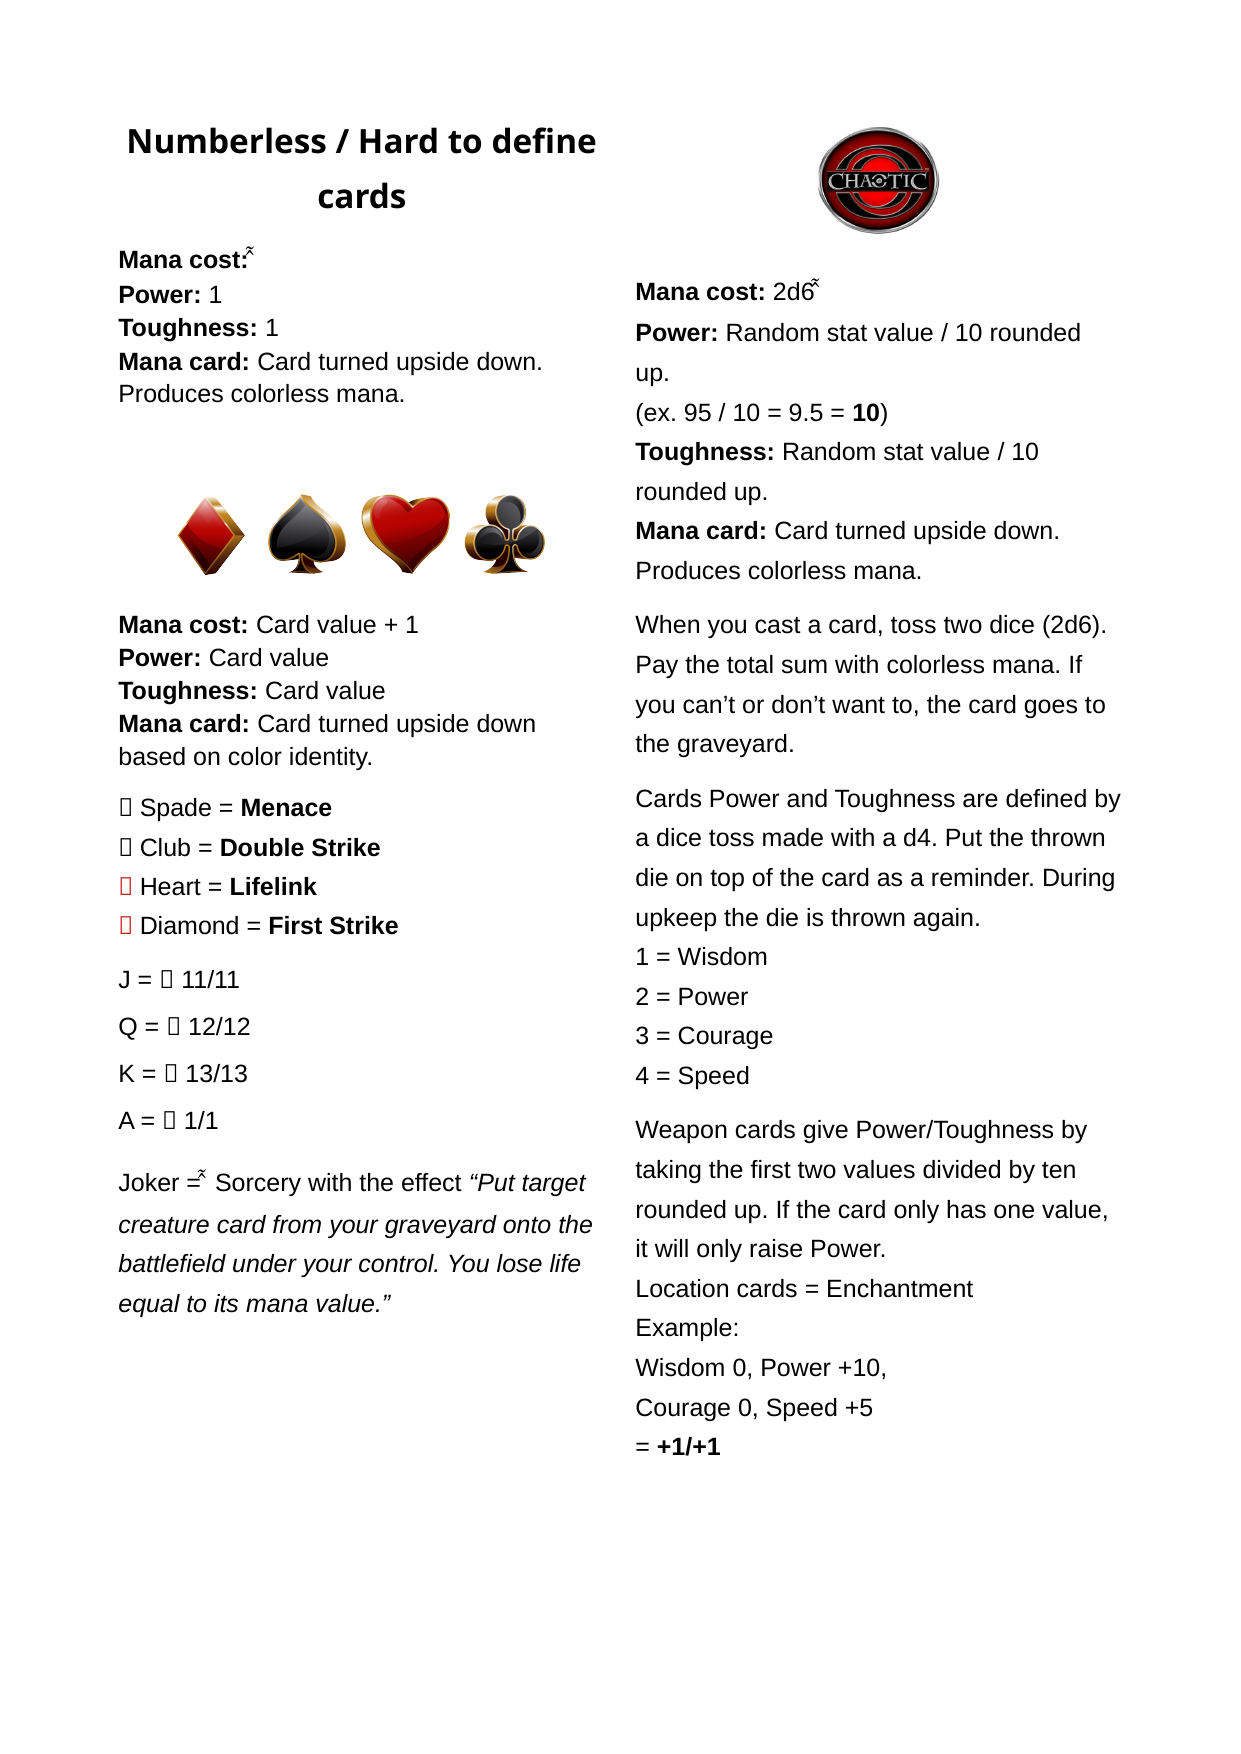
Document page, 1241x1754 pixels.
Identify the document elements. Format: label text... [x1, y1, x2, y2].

text Mana cost:  Power: 1 Toughness: 1 Mana card: Card turned upside down. Produces colorless mana. [118, 242, 605, 408]
picture [811, 118, 946, 248]
text Weapon cards give Power/Toughness by taking the first two values divided by ten rounded up. If the card only has one value, it will only raise Power. Location cards = Enchantment Example: Wisdom 0, Power +10, Courage 0, Speed +5 = +1/+1 [635, 1116, 1122, 1461]
picture [169, 475, 554, 582]
text When you cast a card, toss two dice (2d6). Pay the total sum with colorless mana. If you can’t or don’t want to, the card goes to the graveyard. [635, 611, 1122, 758]
text Mana cost: 2d6  Power: Random stat value / 10 rounded up. (ex. 95 / 10 = 9.5 = 10) Toughness: Random stat value / 10 rounded up. Mana card: Card turned upside down. Produces colorless mana. [635, 273, 1122, 585]
text  Spade = Menace  Club = Double Strike  Heart = Lifelink  Diamond = First Strike [118, 790, 605, 942]
text Joker =  Sorcery with the effect “Put target creature card from your graveyard onto the battlefield under your control. You lose life equal to its mana value.” [118, 1165, 605, 1317]
text Cards Power and Toughness are defined by a dice toss made with a d4. Put the thrown die on top of the card as a reminder. During upkeep the die is thrown again. 1 = Wisdom 2 = Power 3 = Courage 4 = Speed [635, 784, 1122, 1090]
text Numberless / Hard to define cards [118, 118, 605, 218]
text Mana cost: Card value + 1 Power: Card value Toughness: Card value Mana card: Card turned upside down based on color identity. [118, 610, 605, 771]
text J =  11/11 Q =  12/12 K =  13/13 A =  1/1 [118, 962, 605, 1137]
